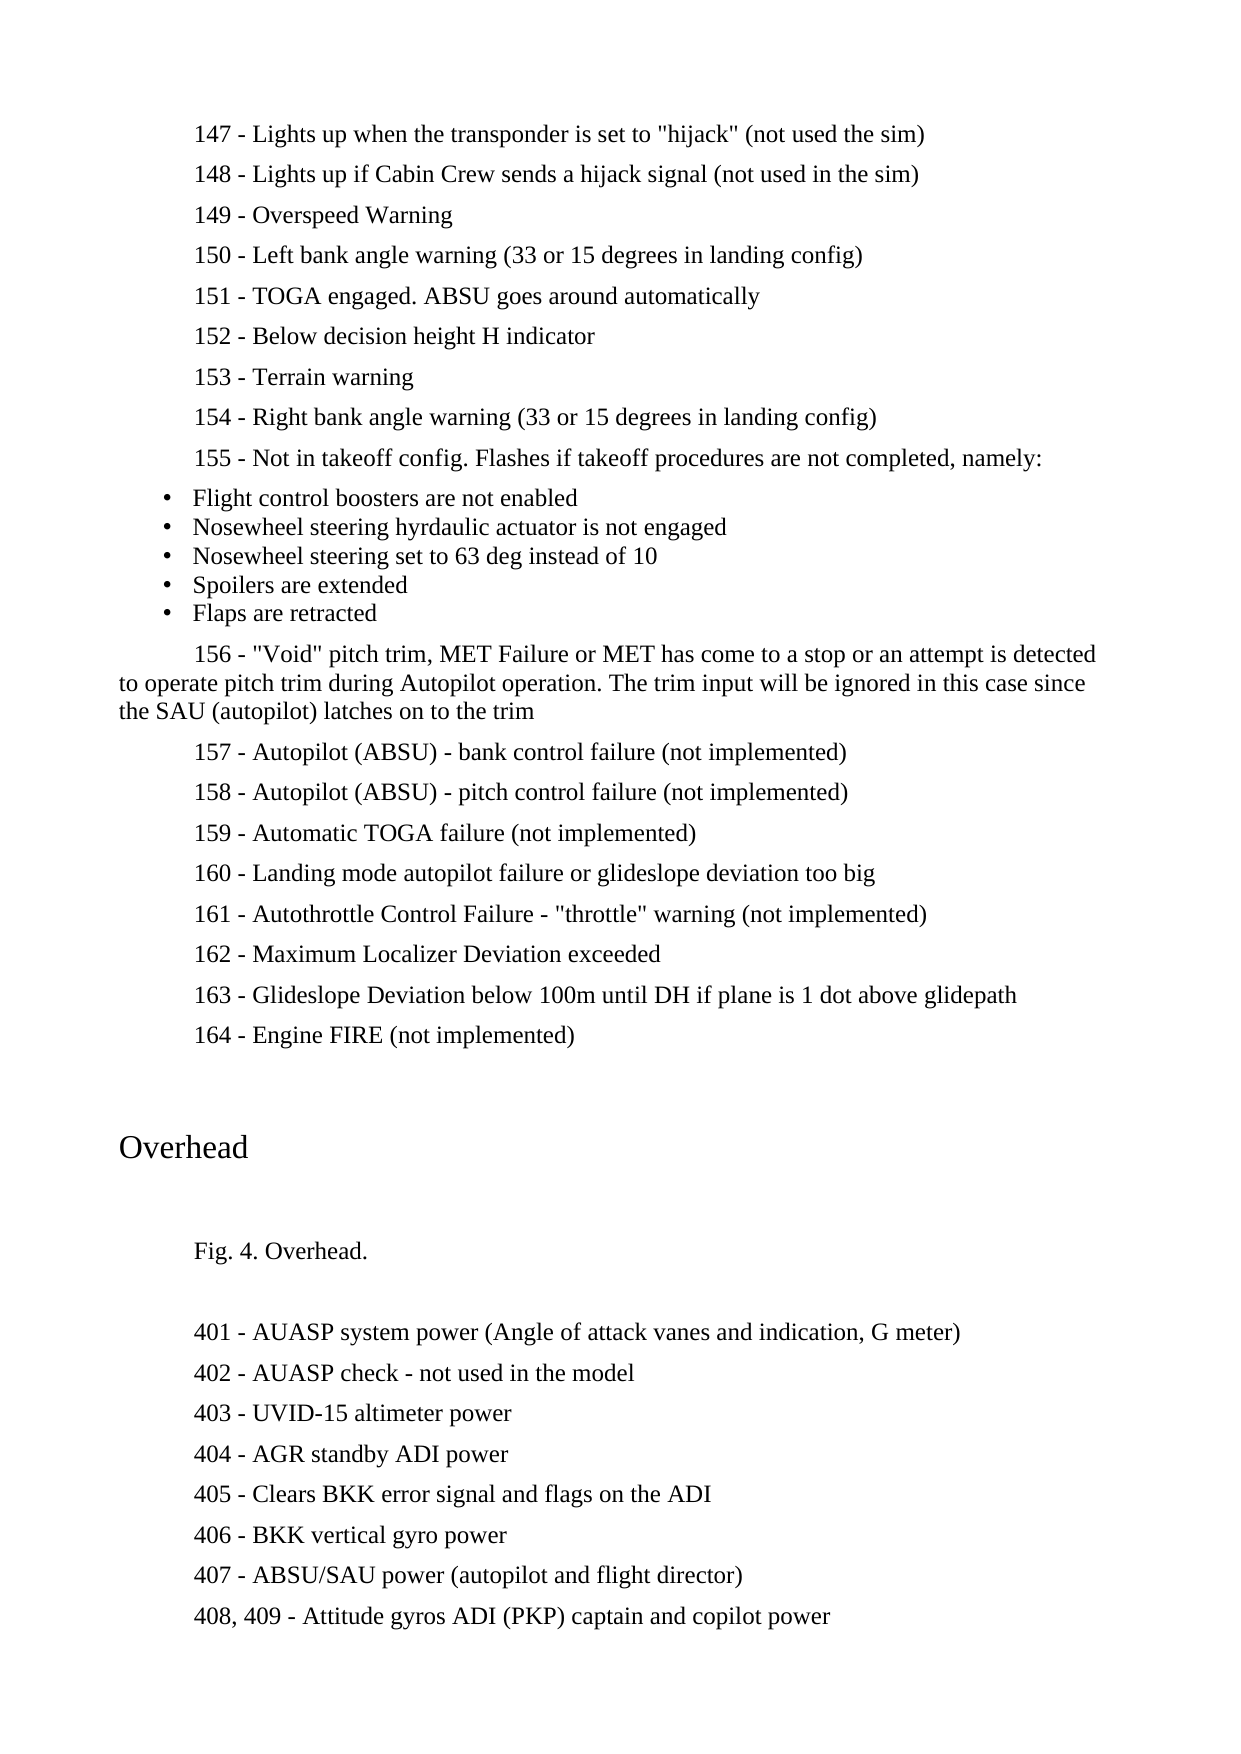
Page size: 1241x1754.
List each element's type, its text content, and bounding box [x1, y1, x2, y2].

text 401 - AUASP system power (Angle of attack vanes and indication, G meter) [119, 1317, 1122, 1346]
list Spoilers are extended [163, 570, 1122, 598]
list Flight control boosters are not enabled [163, 483, 1122, 512]
text 402 - AUASP check - not used in the model [119, 1358, 1122, 1386]
text 152 - Below decision height H indicator [119, 321, 1122, 350]
text 151 - TOGA engaged. ABSU goes around automatically [119, 281, 1122, 309]
list Nosewheel steering hyrdaulic actuator is not engaged [163, 512, 1122, 541]
text 408, 409 - Attitude gyros ADI (PKP) captain and copilot power [119, 1601, 1122, 1629]
text 158 - Autopilot (ABSU) - pitch control failure (not implemented) [119, 777, 1122, 806]
text 403 - UVID-15 altimeter power [119, 1398, 1122, 1427]
text 153 - Terrain warning [119, 362, 1122, 391]
text 162 - Maximum Localizer Deviation exceeded [119, 939, 1122, 968]
text 156 - "Void" pitch trim, MET Failure or MET has come to a stop or an attempt is detected to operate pitch trim during Autopilot operation. The trim input will be ignored in this case since the SAU (autopilot) latches on to the trim [119, 639, 1122, 725]
text 159 - Automatic TOGA failure (not implemented) [119, 818, 1122, 847]
text 407 - ABSU/SAU power (autopilot and flight director) [119, 1560, 1122, 1589]
text 150 - Left bank angle warning (33 or 15 degrees in landing config) [119, 240, 1122, 269]
text 406 - BKK vertical gyro power [119, 1520, 1122, 1548]
text Overhead [119, 1127, 1122, 1165]
text 157 - Autopilot (ABSU) - bank control failure (not implemented) [119, 737, 1122, 766]
text 163 - Glideslope Deviation below 100m until DH if plane is 1 dot above glidepath [119, 980, 1122, 1009]
text 160 - Landing mode autopilot failure or glideslope deviation too big [119, 858, 1122, 887]
text 164 - Engine FIRE (not implemented) [119, 1021, 1122, 1049]
text 405 - Clears BKK error signal and flags on the ADI [119, 1479, 1122, 1508]
text 404 - AGR standby ADI power [119, 1439, 1122, 1467]
text 147 - Lights up when the transponder is set to "hijack" (not used the sim) [119, 119, 1122, 147]
text 154 - Right bank angle warning (33 or 15 degrees in landing config) [119, 402, 1122, 431]
list Flaps are retracted [163, 598, 1122, 627]
text 148 - Lights up if Cabin Crew sends a hijack signal (not used in the sim) [119, 159, 1122, 188]
list Nosewheel steering set to 63 deg instead of 10 [163, 541, 1122, 570]
text Fig. 4. Overhead. [119, 1236, 1122, 1265]
text 155 - Not in takeoff config. Flashes if takeoff procedures are not completed, namely: [119, 443, 1122, 472]
text 161 - Autothrottle Control Failure - "throttle" warning (not implemented) [119, 899, 1122, 928]
text 149 - Overspeed Warning [119, 200, 1122, 228]
